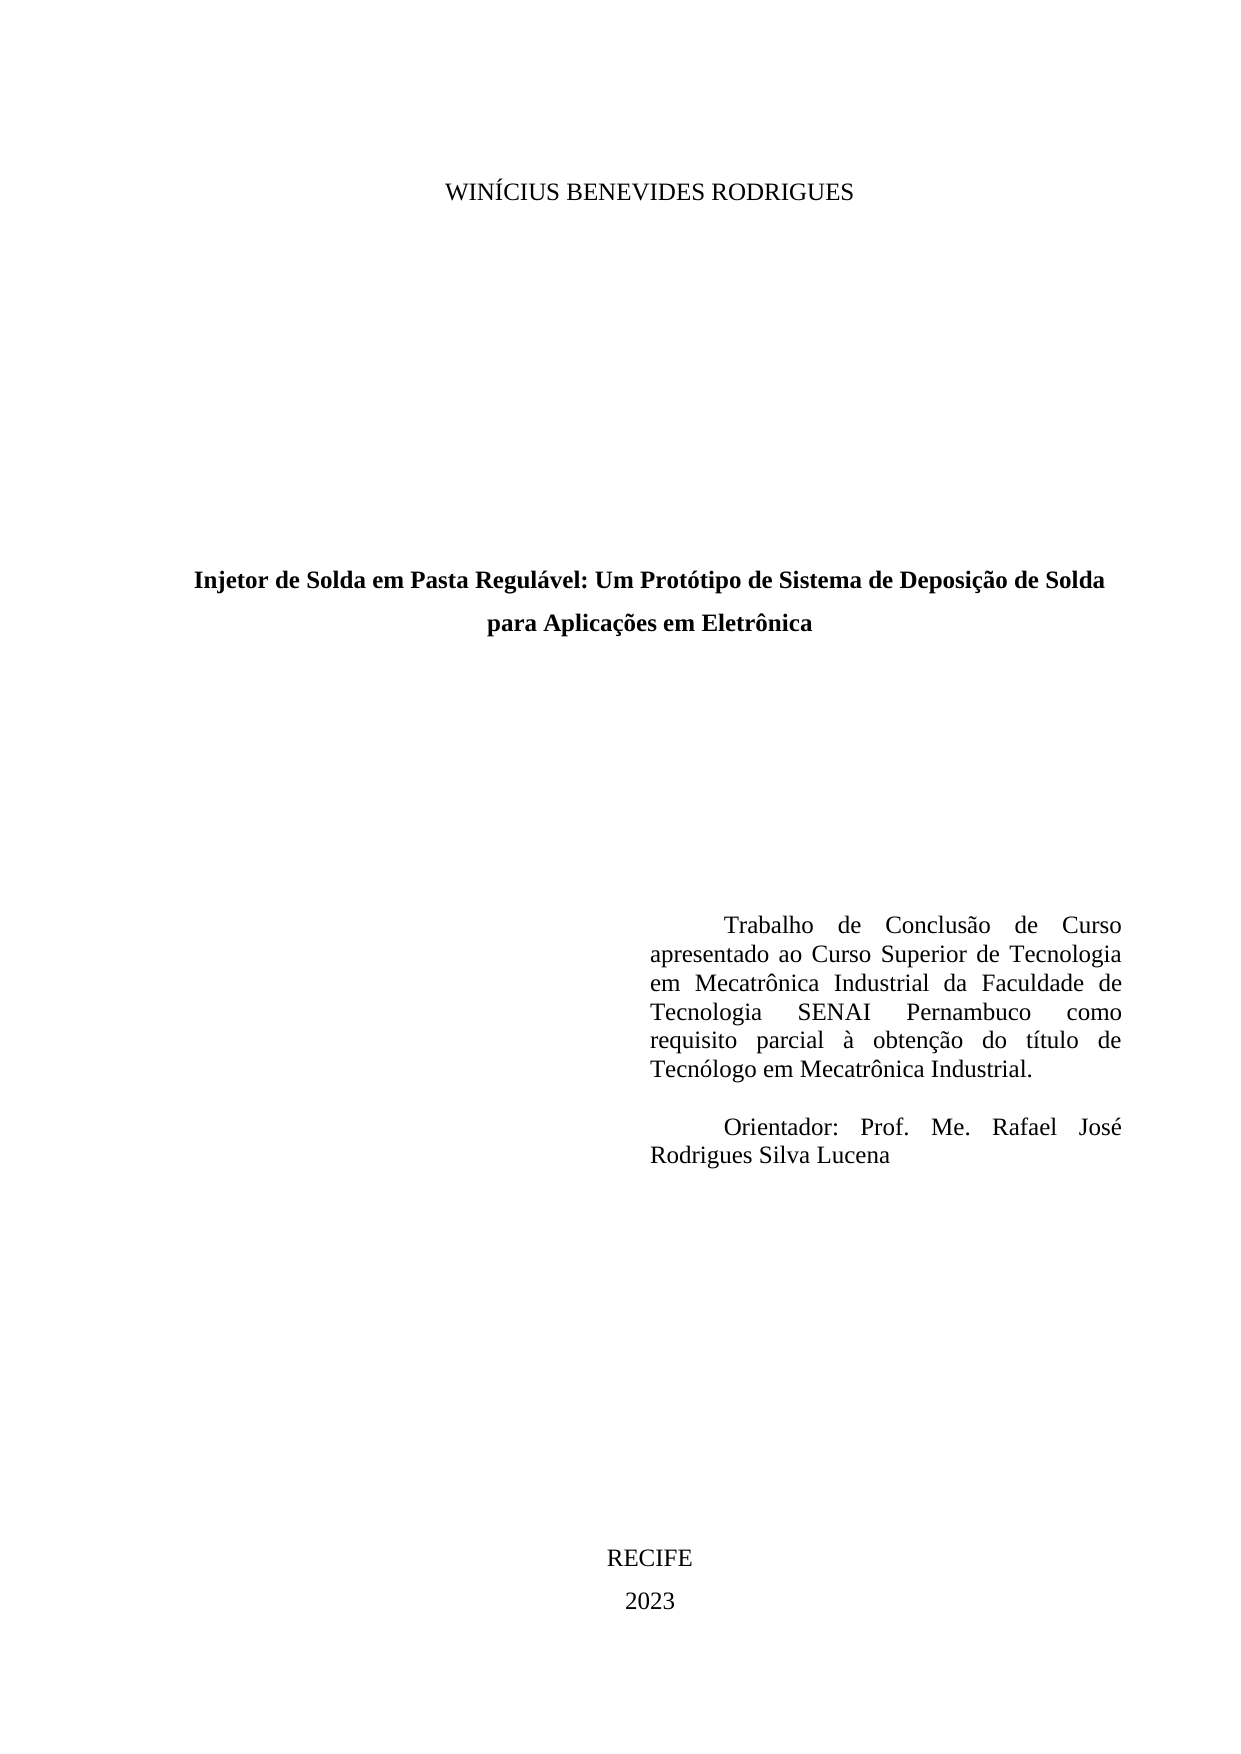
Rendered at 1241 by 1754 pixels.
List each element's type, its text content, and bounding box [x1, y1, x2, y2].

text WINÍCIUS BENEVIDES RODRIGUES [177, 177, 1122, 206]
text Injetor de Solda em Pasta Regulável: Um Protótipo de Sistema de Deposição de Solda para Aplicações em Eletrônica [177, 565, 1122, 637]
text RECIFE [177, 1543, 1122, 1572]
text Trabalho de Conclusão de Curso apresentado ao Curso Superior de Tecnologia em Mecatrônica Industrial da Faculdade de Tecnologia SENAI Pernambuco como requisito parcial à obtenção do título de Tecnólogo em Mecatrônica Industrial. [650, 910, 1122, 1083]
text 2023 [177, 1586, 1122, 1615]
text Orientador: Prof. Me. Rafael José Rodrigues Silva Lucena [650, 1112, 1122, 1169]
